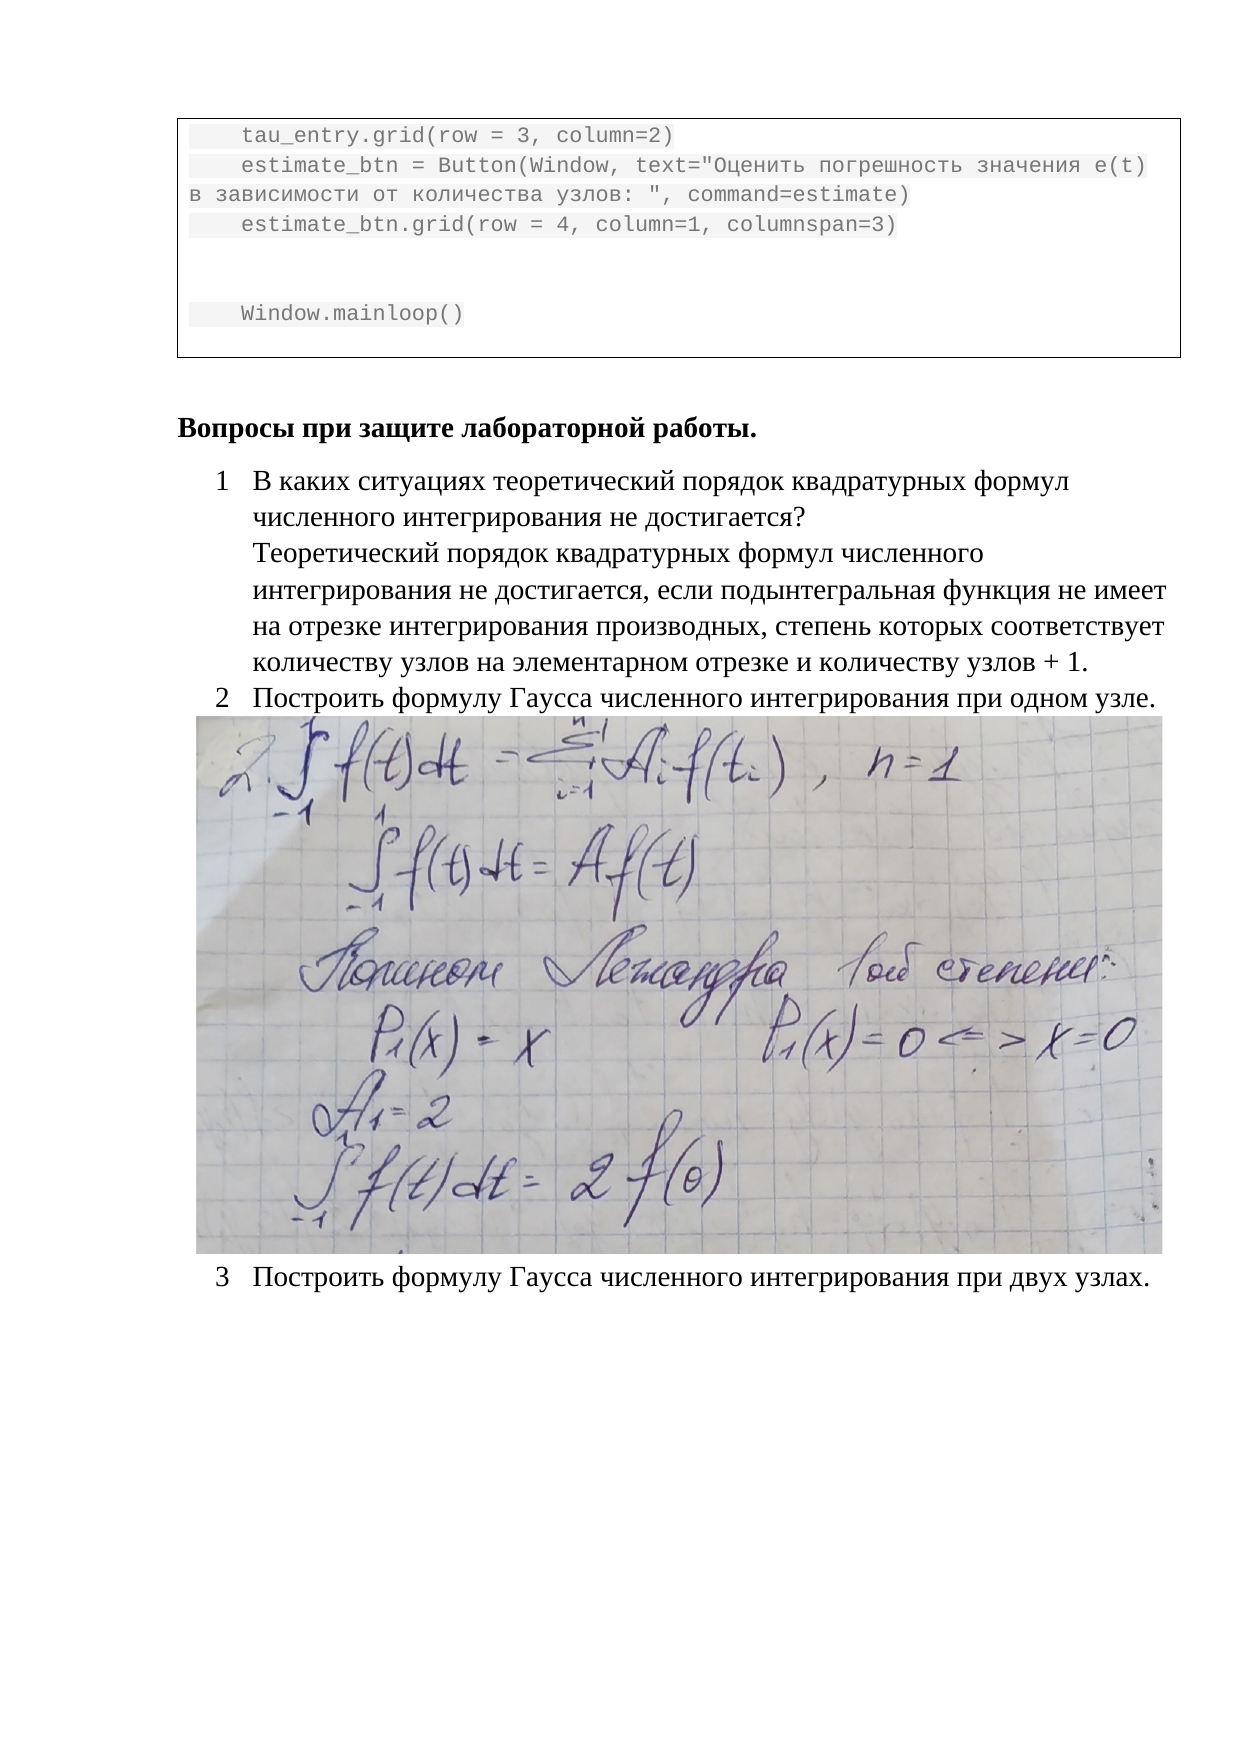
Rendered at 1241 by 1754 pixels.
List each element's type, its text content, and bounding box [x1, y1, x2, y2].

list В каких ситуациях теоретический порядок квадратурных формул численного интегрирования не достигается? [215, 463, 1181, 533]
table_header tau_entry.grid(row = 3, column=2) estimate_btn = Button(Window, text="Оценить погрешность значения e(t) в зависимости от количества узлов: ", command=estimate) estimate_btn.grid(row = 4, column=1, columnspan=3) Window.mainloop() [178, 119, 1180, 357]
list Построить формулу Гаусса численного интегрирования при двух узлах. [215, 747, 1181, 1292]
text Вопросы при защите лабораторной работы. [177, 411, 1181, 444]
picture [196, 716, 1163, 1254]
list Теоретический порядок квадратурных формул численного интегрирования не достигается, если подынтегральная функция не имеет на отрезке интегрирования производных, степень которых соответствует количеству узлов на элементарном отрезке и количеству узлов + 1. [215, 536, 1181, 678]
list Построить формулу Гаусса численного интегрирования при одном узле. [215, 680, 1181, 714]
